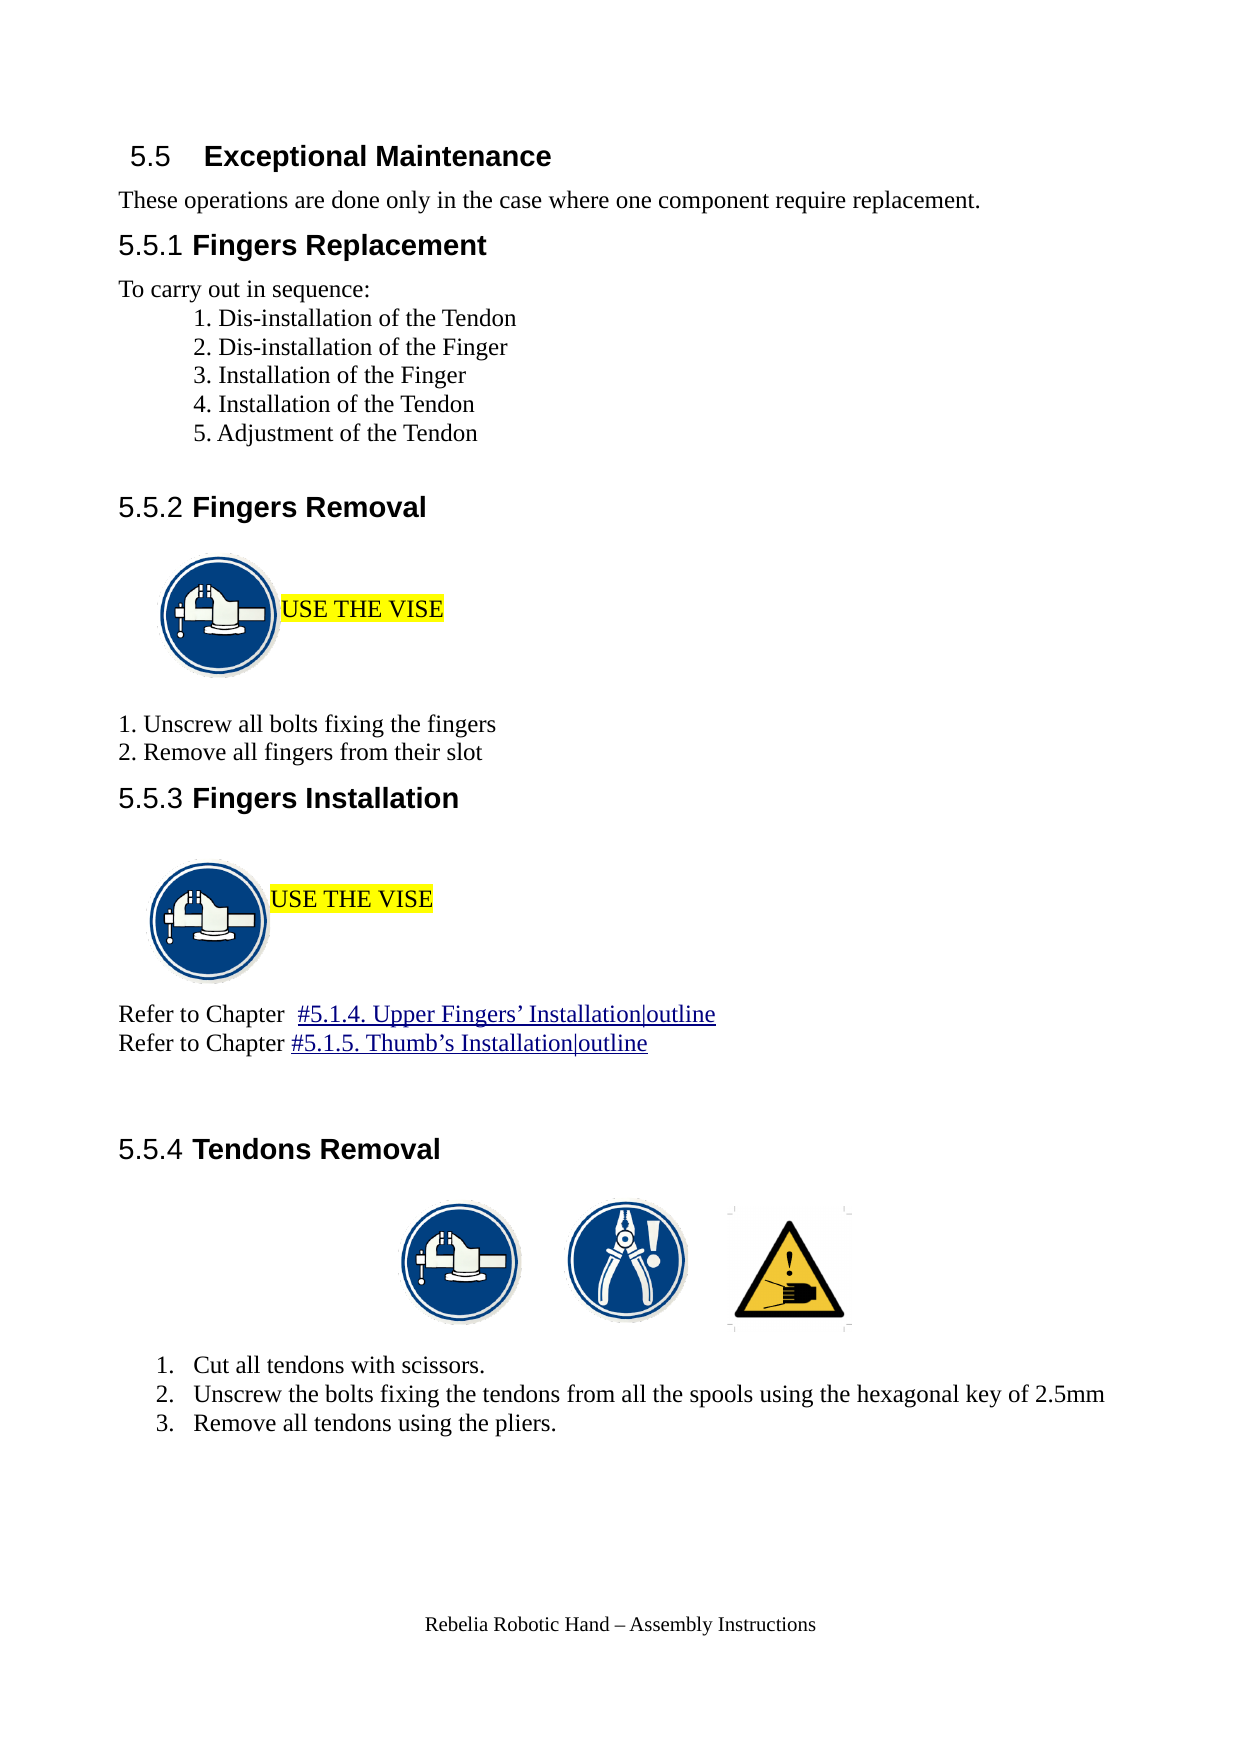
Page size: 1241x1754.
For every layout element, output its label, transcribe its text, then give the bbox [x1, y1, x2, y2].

subtitle Tendons Removal [118, 1132, 1123, 1166]
picture [563, 1197, 689, 1323]
text 2. Remove all fingers from their slot [118, 737, 1123, 766]
subtitle Fingers Removal [118, 490, 1123, 524]
subtitle Exceptional Maintenance [130, 139, 1123, 172]
picture [397, 1199, 522, 1325]
picture [727, 1206, 852, 1332]
text Refer to Chapter #5.1.4. Upper Fingers’ Installation|outline [118, 999, 1123, 1028]
list 3. Installation of the Finger [156, 361, 1123, 389]
text Refer to Chapter #5.1.5. Thumb’s Installation|outline [118, 1028, 1123, 1057]
text [118, 884, 145, 913]
list 5. Adjustment of the Tendon [156, 418, 1123, 447]
text 1. Unscrew all bolts fixing the fingers [118, 709, 1123, 737]
subtitle Fingers Replacement [118, 228, 1123, 262]
text [118, 594, 156, 622]
text These operations are done only in the case where one component require replacement. [118, 185, 1123, 214]
list To carry out in sequence: [118, 274, 1123, 303]
list Unscrew the bolts fixing the tendons from all the spools using the hexagonal key of 2.5mm [156, 1379, 1123, 1408]
picture [156, 552, 281, 678]
subtitle Fingers Installation [118, 781, 1123, 814]
list 4. Installation of the Tendon [156, 389, 1123, 418]
text USE THE VISE [281, 594, 1123, 622]
list Remove all tendons using the pliers. [156, 1408, 1123, 1437]
list 2. Dis-installation of the Finger [156, 332, 1123, 361]
text USE THE VISE [271, 884, 1123, 913]
list Cut all tendons with scissors. [156, 1351, 1123, 1379]
picture [145, 858, 271, 984]
list 1. Dis-installation of the Tendon [156, 303, 1123, 332]
